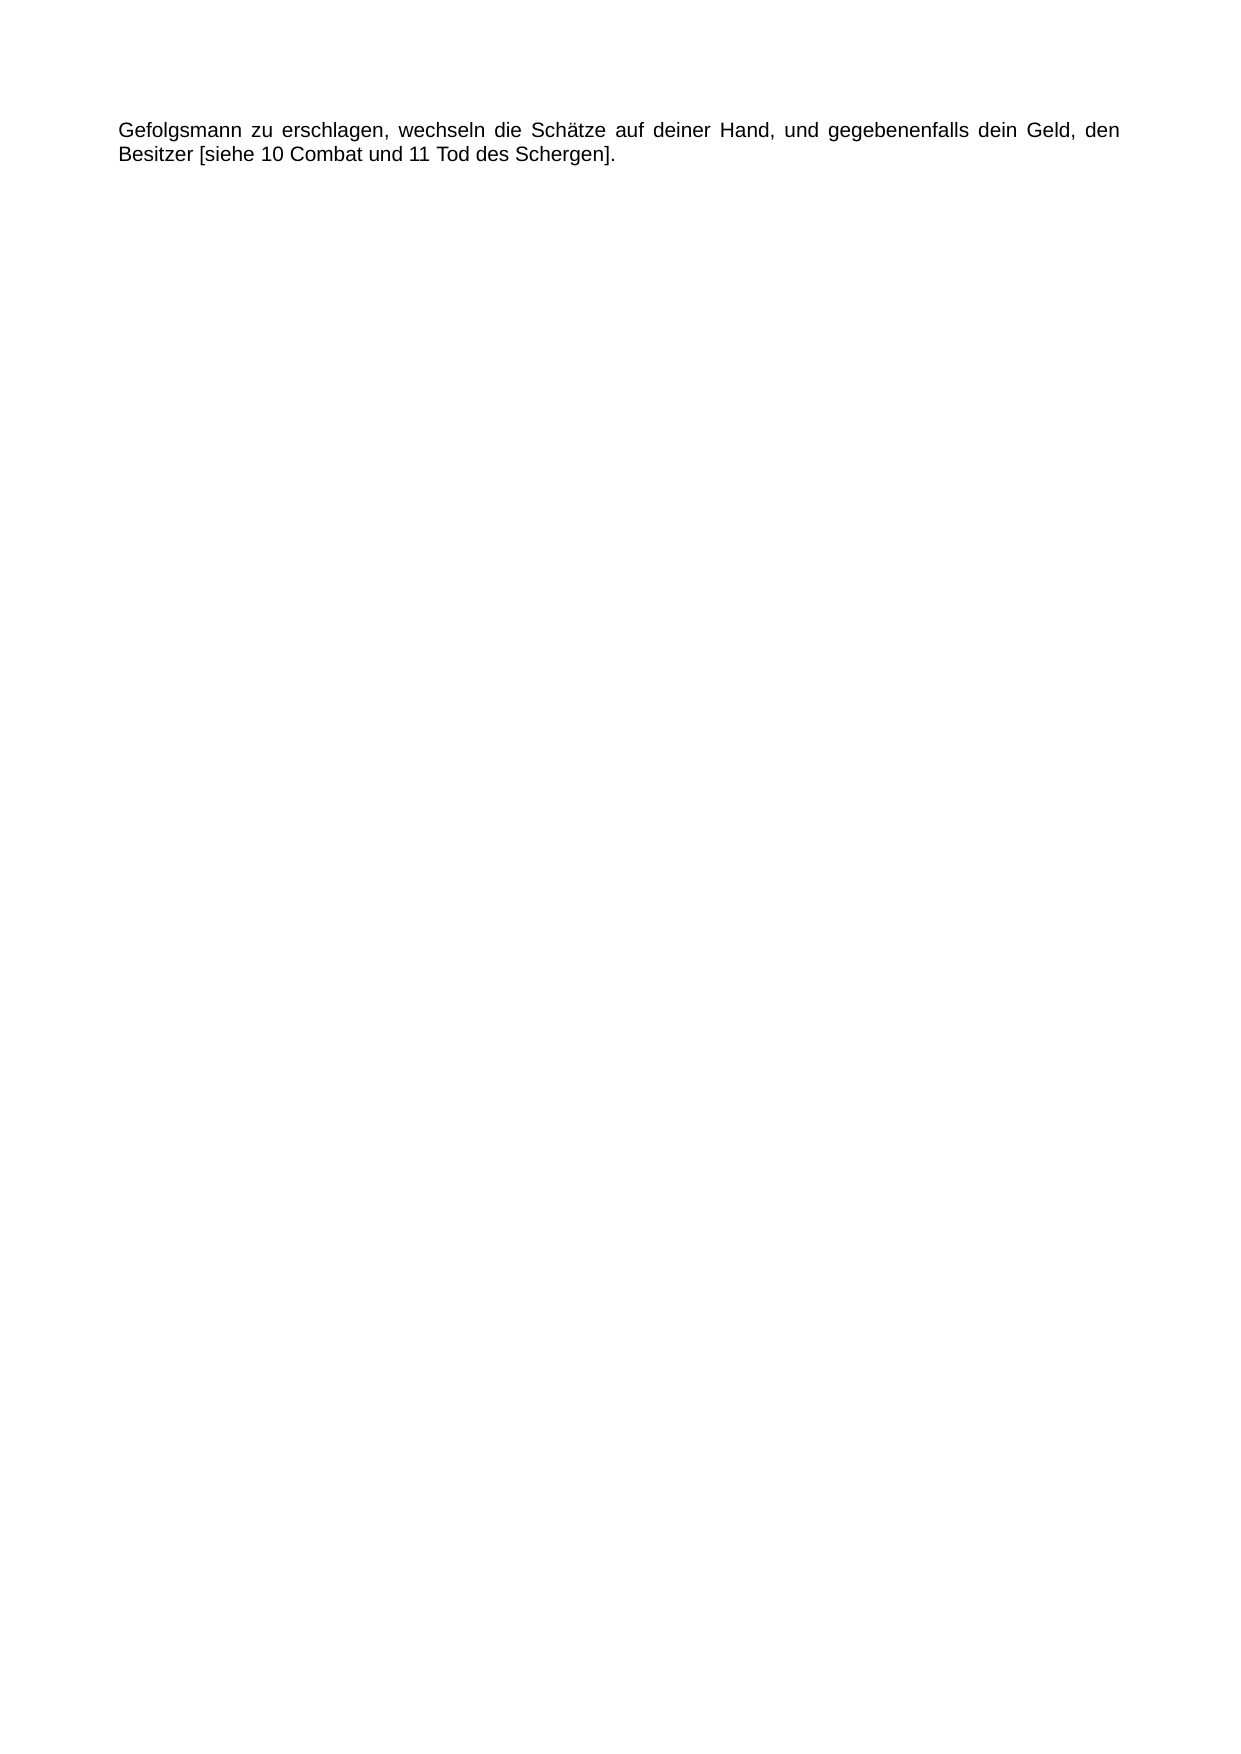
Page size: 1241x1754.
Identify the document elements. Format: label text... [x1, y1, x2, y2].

text Häufiger entbrennen aber Kämpfe um die Schätze. Dein Scherge wird schnell zum Gejagten, wenn Du einen Schatz auf der Hand hast. Gelingt es nämlich einem Unhold oder einem anderen Spieler, deinen Gefolgsmann zu erschlagen, wechseln die Schätze auf deiner Hand, und gegebenenfalls dein Geld, den Besitzer [siehe 10. Combat und 11. Tod des Schergen]. [118, 118, 1122, 166]
